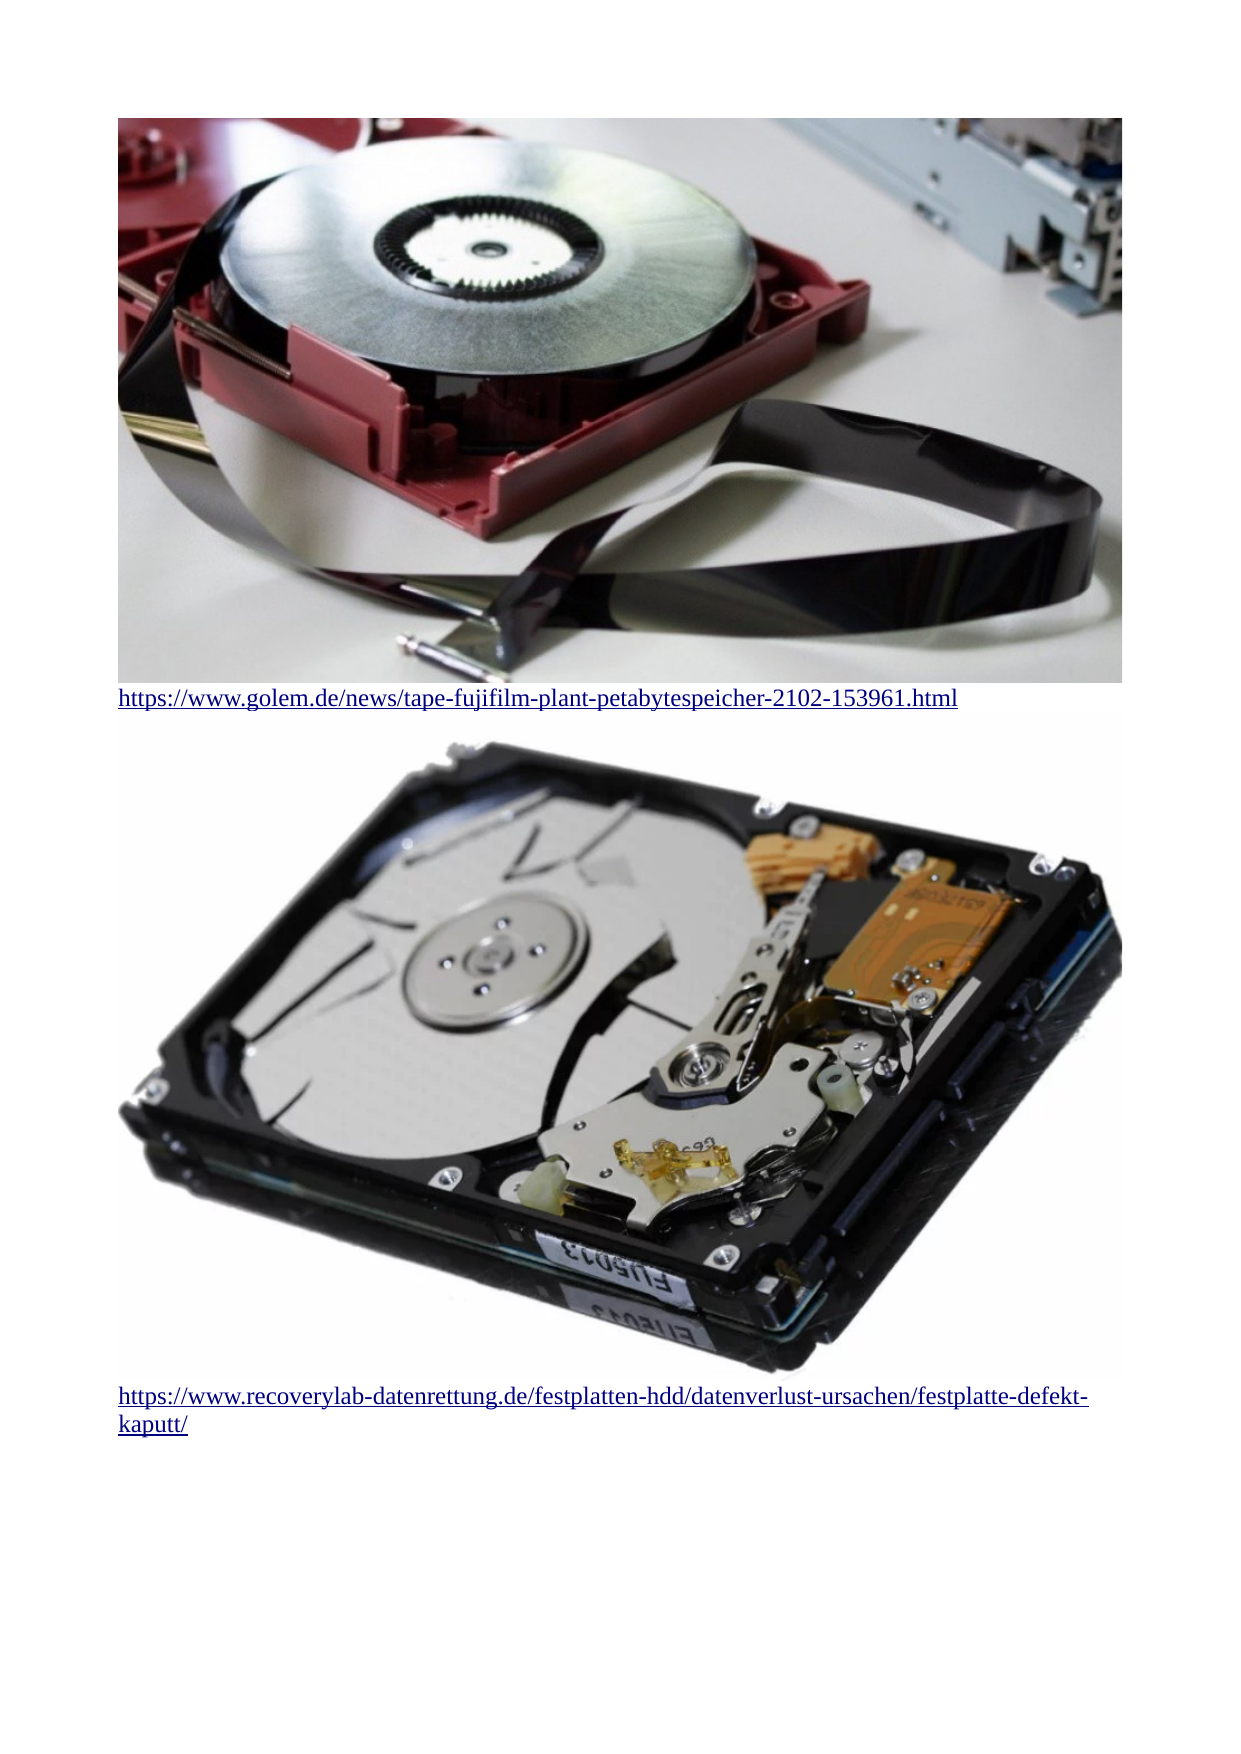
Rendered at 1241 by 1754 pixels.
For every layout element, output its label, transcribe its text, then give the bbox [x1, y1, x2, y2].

text https://www.recoverylab-datenrettung.de/festplatten-hdd/datenverlust-ursachen/festplatte-defekt-kaputt/ [118, 1381, 1122, 1438]
picture [118, 711, 1123, 1381]
text https://www.golem.de/news/tape-fujifilm-plant-petabytespeicher-2102-153961.html [118, 683, 1122, 711]
picture [118, 118, 1123, 683]
